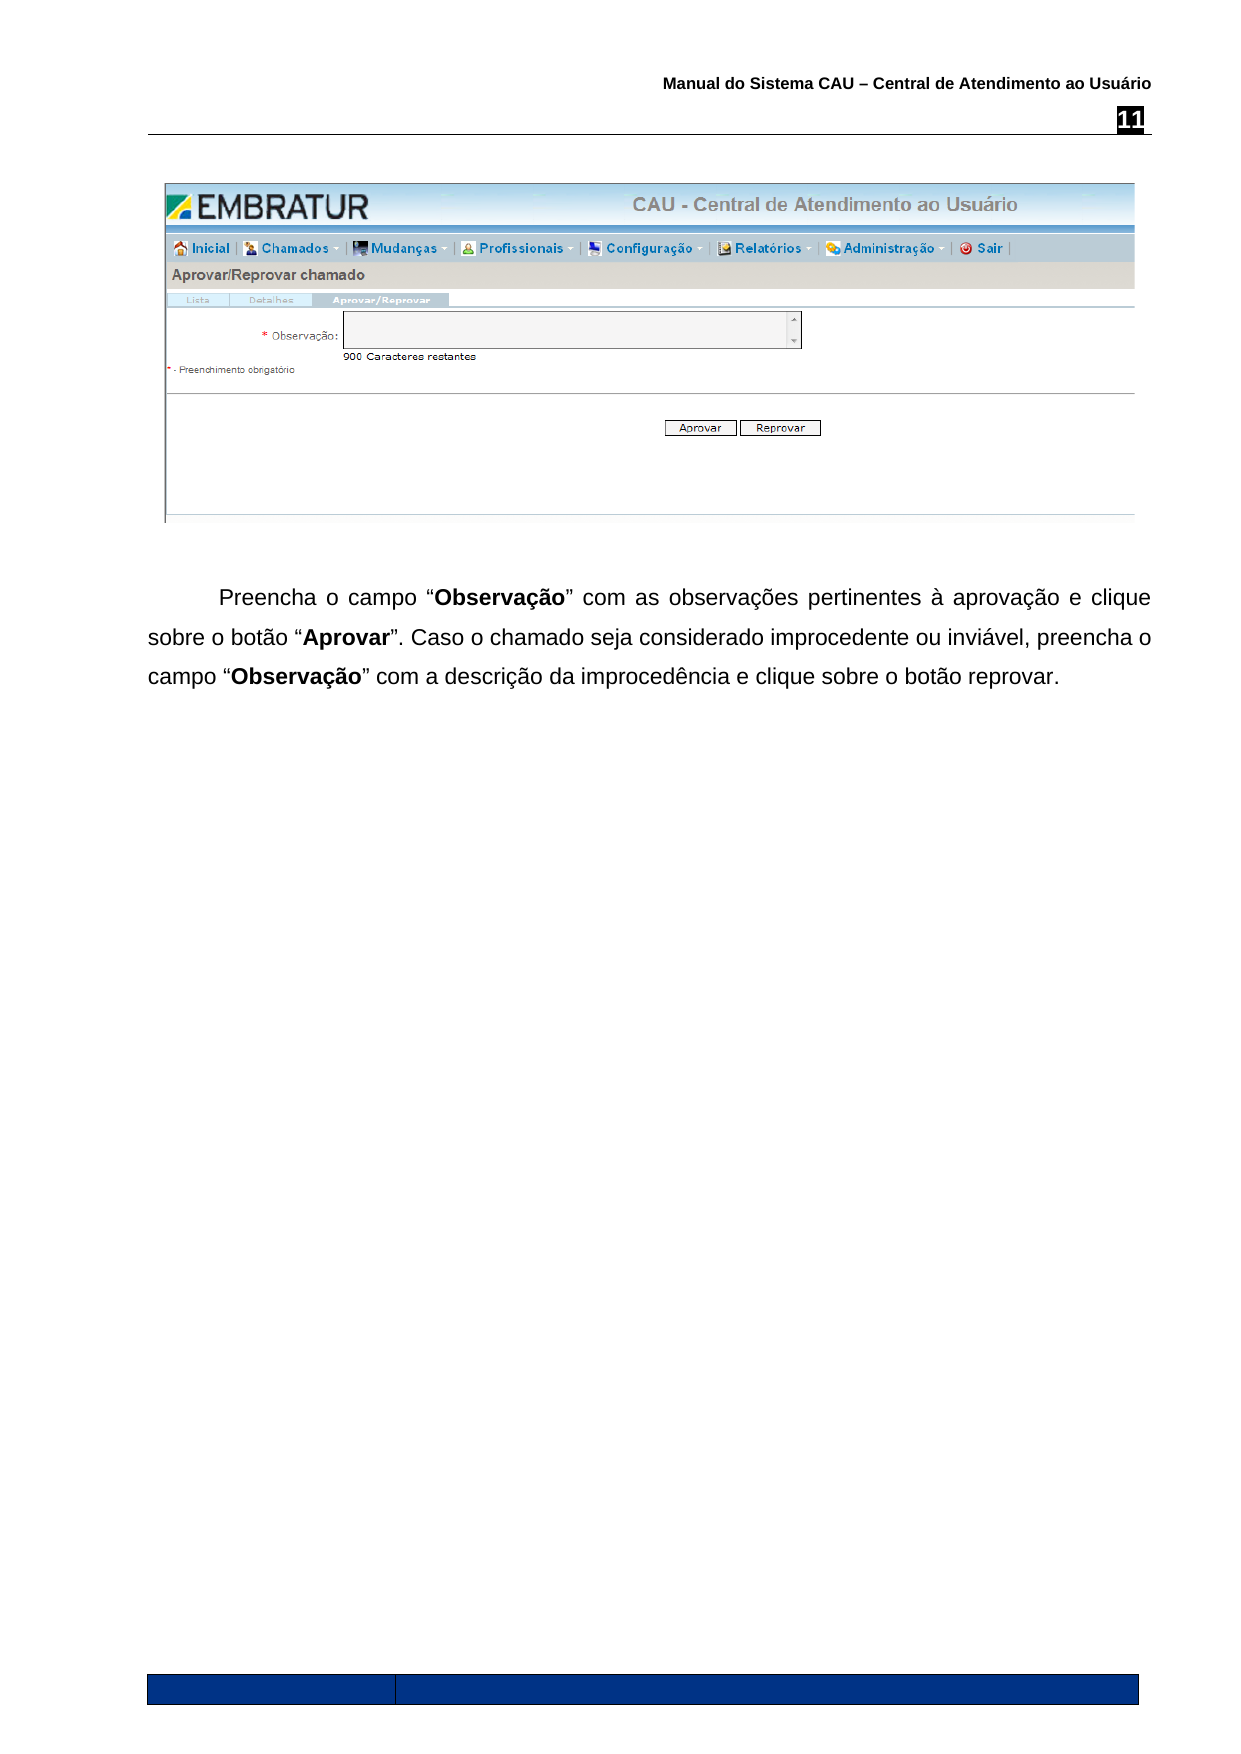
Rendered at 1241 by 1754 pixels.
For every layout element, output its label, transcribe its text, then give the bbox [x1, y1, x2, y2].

picture [164, 183, 1135, 523]
text Preencha o campo “Observação” com as observações pertinentes à aprovação e clique sobre o botão “Aprovar”. Caso o chamado seja considerado improcedente ou inviável, preencha o campo “Observação” com a descrição da improcedência e clique sobre o botão reprovar. [148, 584, 1152, 690]
